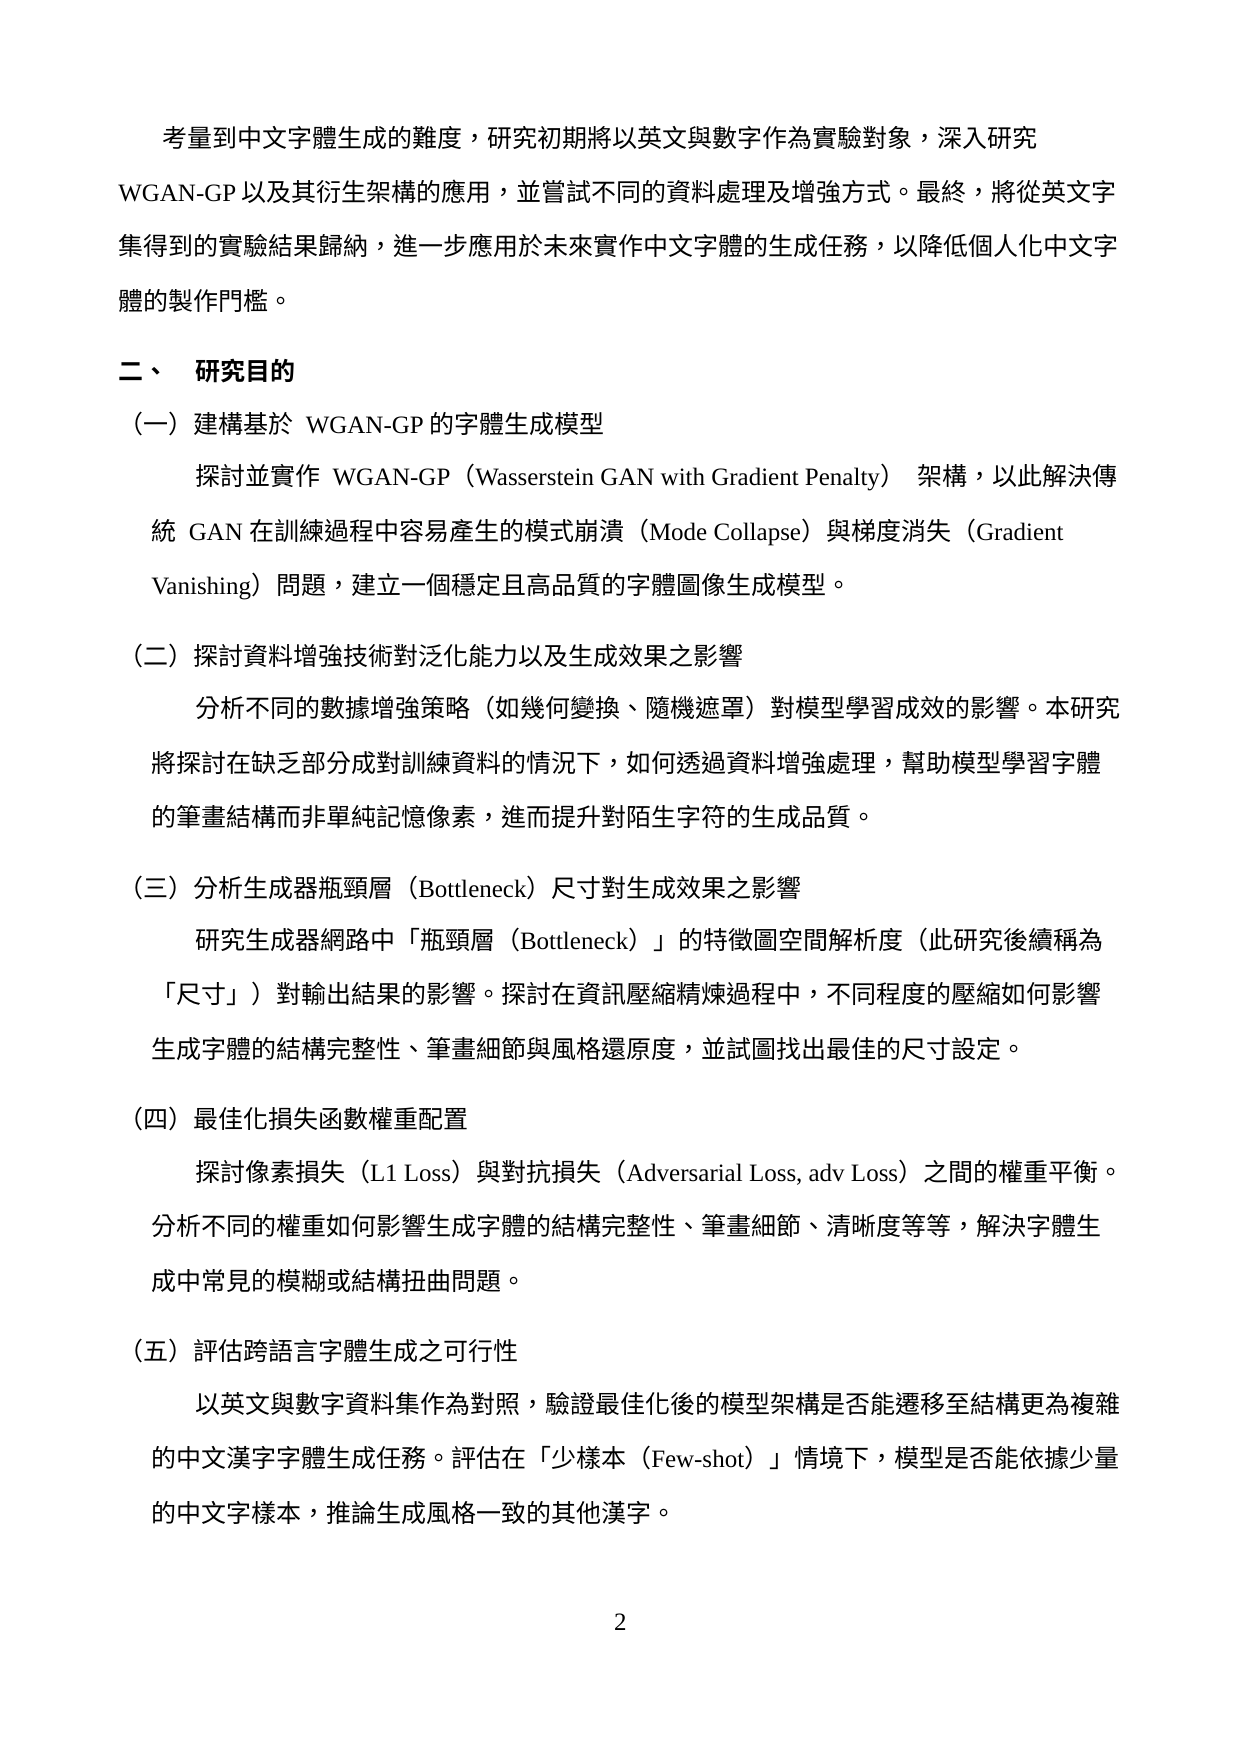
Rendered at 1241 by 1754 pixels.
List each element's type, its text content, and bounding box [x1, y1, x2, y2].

subtitle 最佳化損失函數權重配置 [118, 1100, 1122, 1136]
subtitle 評估跨語言字體生成之可行性 [118, 1332, 1122, 1368]
text 研究生成器網路中「瓶頸層（Bottleneck）」的特徵圖空間解析度（此研究後續稱為「尺寸」）對輸出結果的影響。探討在資訊壓縮精煉過程中，不同程度的壓縮如何影響生成字體的結構完整性、筆畫細節與風格還原度，並試圖找出最佳的尺寸設定。 [151, 921, 1122, 1066]
text 考量到中文字體生成的難度，研究初期將以英文與數字作為實驗對象，深入研究 WGAN-GP 以及其衍生架構的應用，並嘗試不同的資料處理及增強方式。最終，將從英文字集得到的實驗結果歸納，進一步應用於未來實作中文字體的生成任務，以降低個人化中文字體的製作門檻。 [118, 118, 1122, 317]
text 分析不同的數據增強策略（如幾何變換、隨機遮罩）對模型學習成效的影響。本研究將探討在缺乏部分成對訓練資料的情況下，如何透過資料增強處理，幫助模型學習字體的筆畫結構而非單純記憶像素，進而提升對陌生字符的生成品質。 [151, 689, 1122, 834]
subtitle 分析生成器瓶頸層（Bottleneck）尺寸對生成效果之影響 [118, 868, 1122, 904]
text 探討像素損失（L1 Loss）與對抗損失（Adversarial Loss, adv Loss）之間的權重平衡。分析不同的權重如何影響生成字體的結構完整性、筆畫細節、清晰度等等，解決字體生成中常見的模糊或結構扭曲問題。 [151, 1152, 1122, 1297]
text 以英文與數字資料集作為對照，驗證最佳化後的模型架構是否能遷移至結構更為複雜的中文漢字字體生成任務。評估在「少樣本（Few-shot）」情境下，模型是否能依據少量的中文字樣本，推論生成風格一致的其他漢字。 [151, 1384, 1122, 1529]
subtitle 探討資料增強技術對泛化能力以及生成效果之影響 [118, 636, 1122, 672]
subtitle 研究目的 [118, 352, 1122, 388]
subtitle 建構基於 WGAN-GP 的字體生成模型 [118, 404, 1122, 441]
text 探討並實作 WGAN-GP（Wasserstein GAN with Gradient Penalty） 架構，以此解決傳統 GAN 在訓練過程中容易產生的模式崩潰（Mode Collapse）與梯度消失（Gradient Vanishing）問題，建立一個穩定且高品質的字體圖像生成模型。 [151, 457, 1122, 602]
